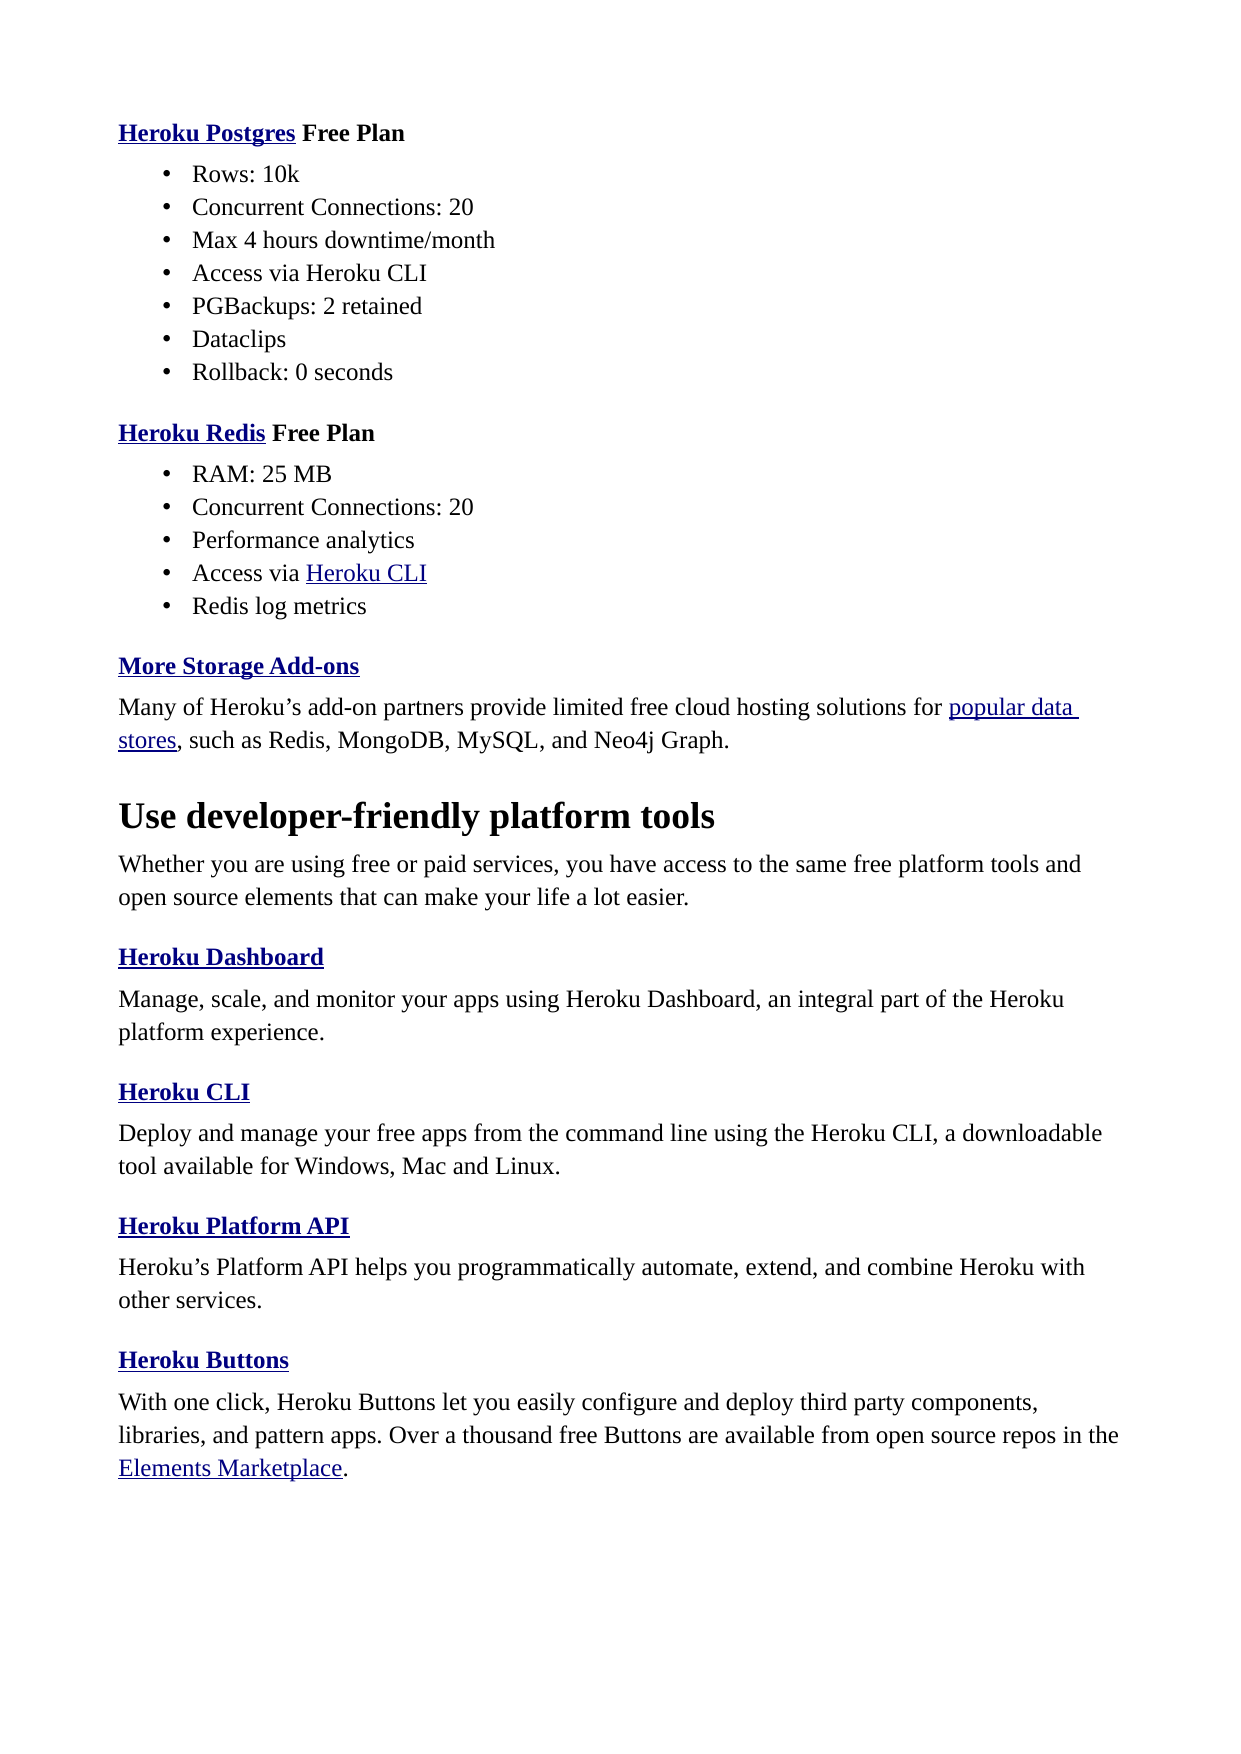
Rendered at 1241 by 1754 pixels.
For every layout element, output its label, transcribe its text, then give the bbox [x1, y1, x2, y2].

subtitle Use developer-friendly platform tools [118, 794, 1122, 837]
list Concurrent Connections: 20 [162, 192, 1122, 221]
list Dataclips [162, 324, 1122, 353]
text Whether you are using free or paid services, you have access to the same free platform tools and open source elements that can make your life a lot easier. [118, 849, 1122, 911]
list Redis log metrics [162, 591, 1122, 620]
subtitle Heroku Redis Free Plan [118, 418, 1122, 446]
list Access via Heroku CLI [162, 258, 1122, 287]
list Performance analytics [162, 525, 1122, 554]
text With one click, Heroku Buttons let you easily configure and deploy third party components, libraries, and pattern apps. Over a thousand free Buttons are available from open source repos in the Elements Marketplace. [118, 1387, 1122, 1482]
list Access via Heroku CLI [162, 558, 1122, 587]
text Heroku’s Platform API helps you programmatically automate, extend, and combine Heroku with other services. [118, 1252, 1122, 1314]
text Manage, scale, and monitor your apps using Heroku Dashboard, an integral part of the Heroku platform experience. [118, 984, 1122, 1046]
list PGBackups: 2 retained [162, 291, 1122, 320]
list RAM: 25 MB [162, 459, 1122, 488]
subtitle Heroku CLI [118, 1077, 1122, 1106]
text Deploy and manage your free apps from the command line using the Heroku CLI, a downloadable tool available for Windows, Mac and Linux. [118, 1118, 1122, 1180]
list Max 4 hours downtime/month [162, 225, 1122, 254]
subtitle Heroku Postgres Free Plan [118, 118, 1122, 147]
list Rollback: 0 seconds [162, 357, 1122, 386]
list Rows: 10k [162, 159, 1122, 188]
list Concurrent Connections: 20 [162, 492, 1122, 521]
subtitle More Storage Add-ons [118, 651, 1122, 680]
text Many of Heroku’s add-on partners provide limited free cloud hosting solutions for popular data stores, such as Redis, MongoDB, MySQL, and Neo4j Graph. [118, 692, 1122, 754]
subtitle Heroku Buttons [118, 1346, 1122, 1374]
subtitle Heroku Dashboard [118, 942, 1122, 971]
subtitle Heroku Platform API [118, 1211, 1122, 1240]
